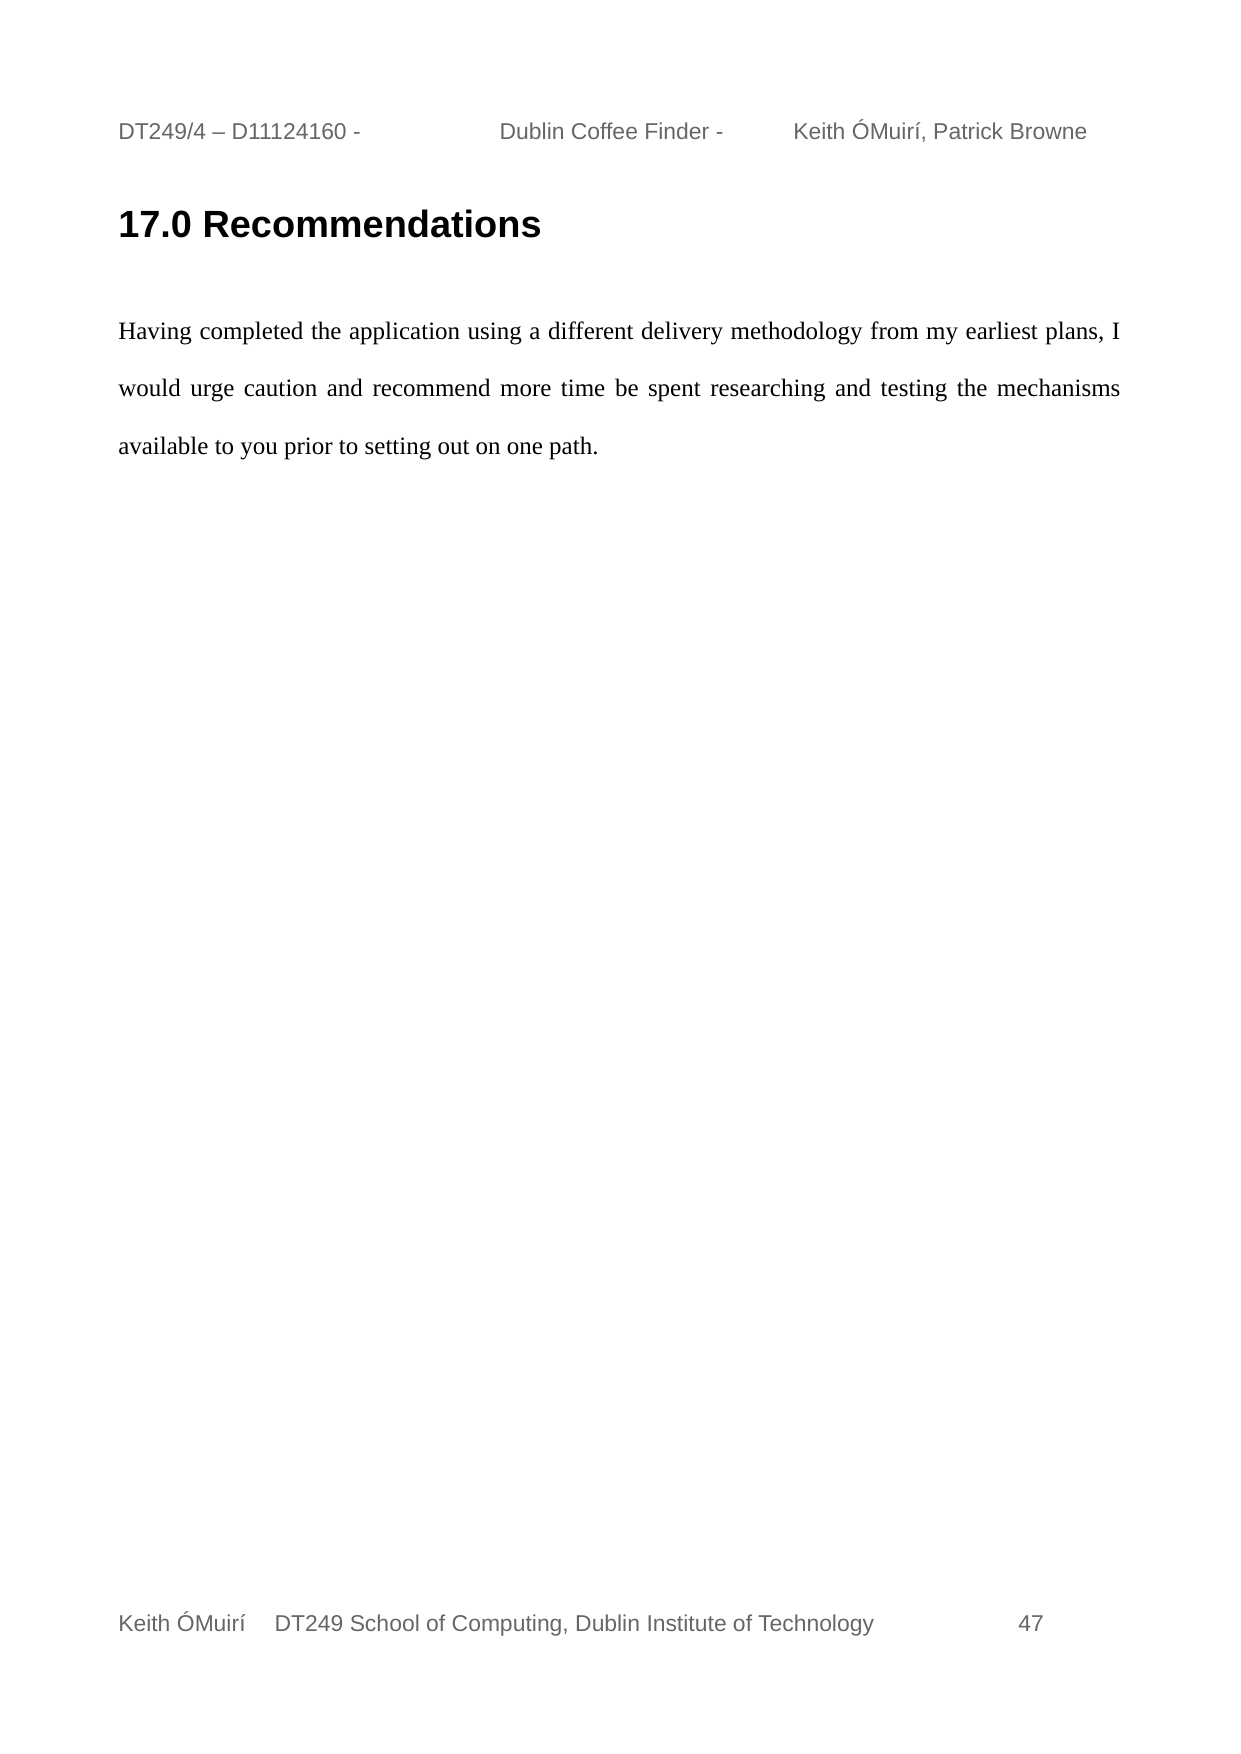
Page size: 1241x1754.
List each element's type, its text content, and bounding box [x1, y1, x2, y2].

subtitle 17.0 Recommendations [118, 202, 1122, 246]
text Having completed the application using a different delivery methodology from my earliest plans, I would urge caution and recommend more time be spent researching and testing the mechanisms available to you prior to setting out on one path. [118, 316, 1122, 459]
